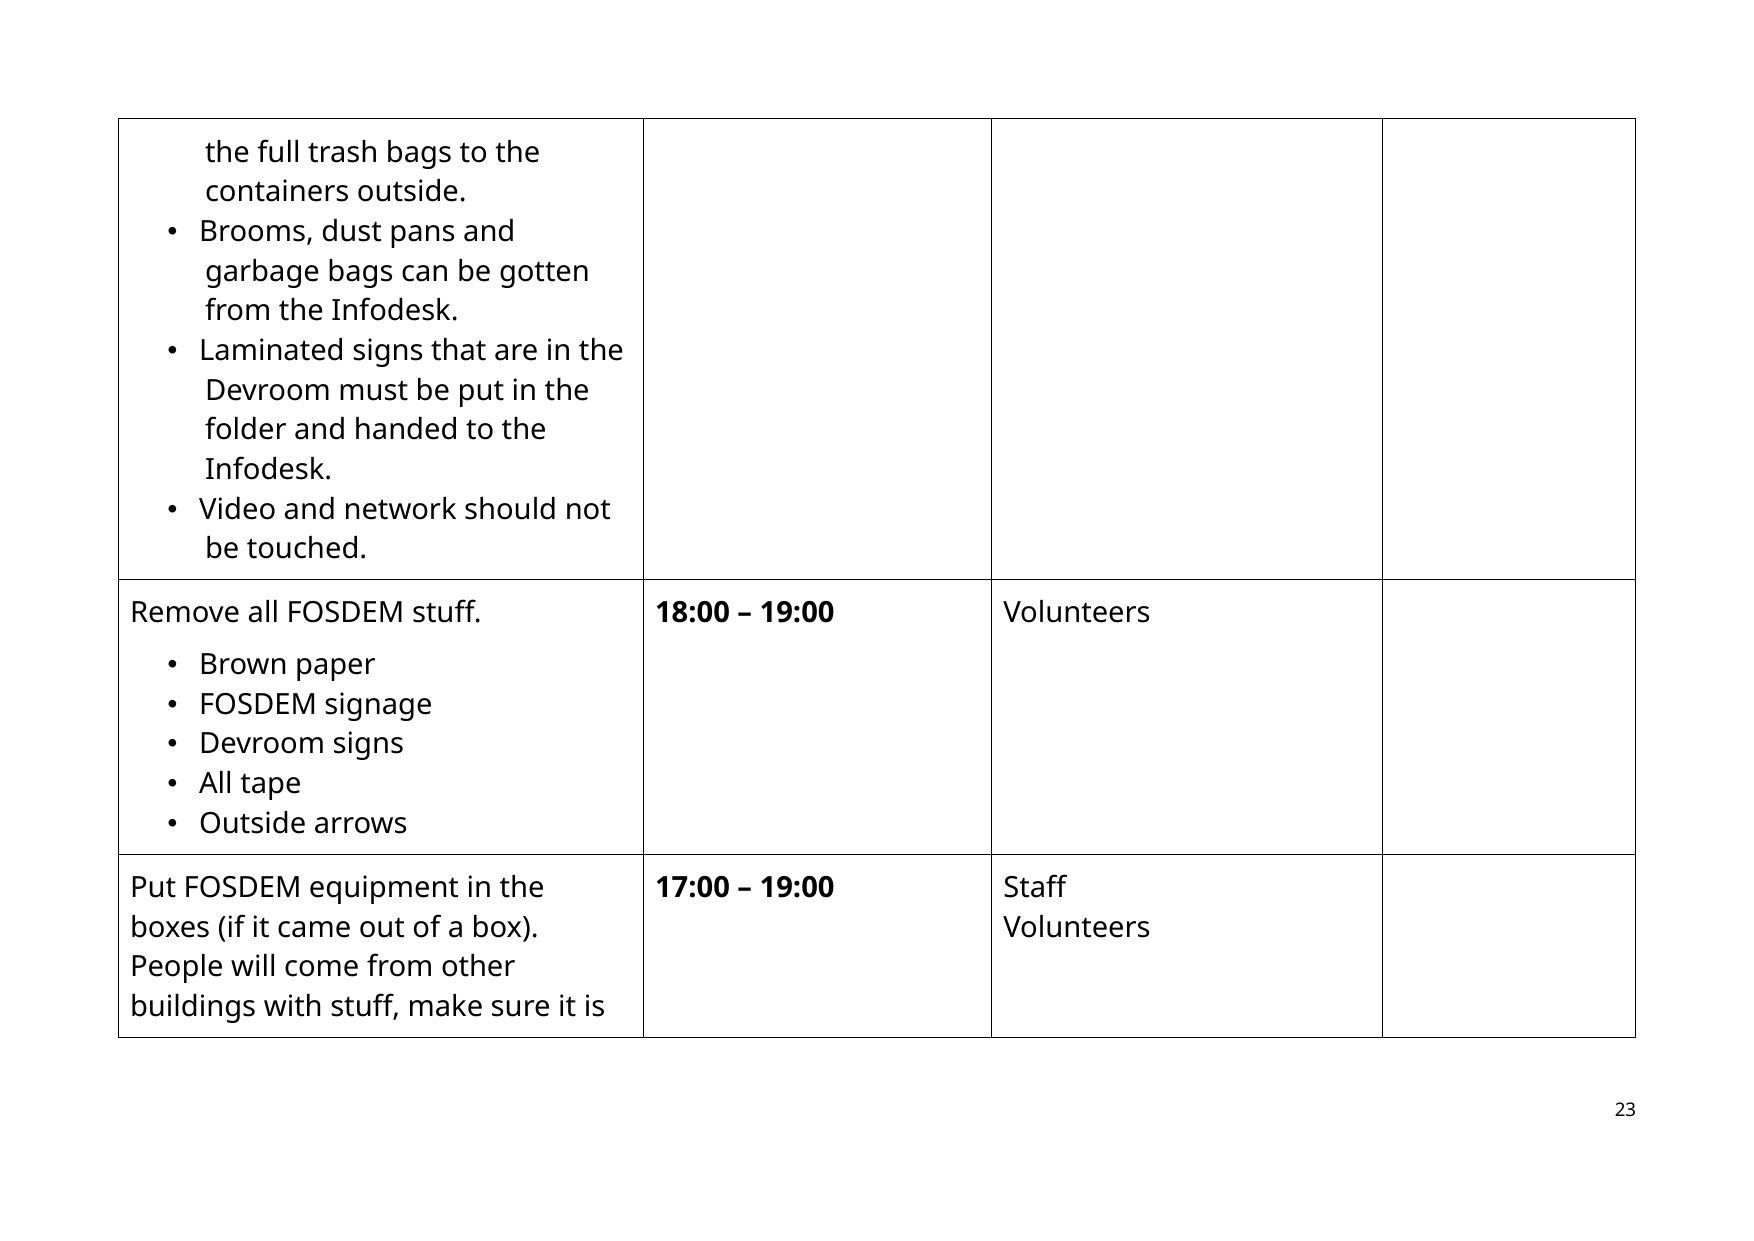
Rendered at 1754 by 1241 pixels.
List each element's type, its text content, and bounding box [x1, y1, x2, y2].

table_cell [1383, 580, 1635, 853]
table_cell 18:00 – 19:00 [644, 580, 991, 853]
table_cell Staff Volunteers [992, 855, 1382, 1037]
table_cell [1383, 855, 1635, 1037]
table_cell Remove all FOSDEM stuff. Brown paper FOSDEM signage Devroom signs All tape Outside arrows [119, 580, 643, 853]
table_cell the full trash bags to the containers outside. Brooms, dust pans and garbage bags can be gotten from the Infodesk. Laminated signs that are in the Devroom must be put in the folder and handed to the Infodesk. Video and network should not be touched. [119, 119, 643, 579]
table_cell [1383, 119, 1635, 579]
table_cell 17:00 – 19:00 [644, 855, 991, 1037]
table_cell [644, 119, 991, 579]
table_cell Put FOSDEM equipment in the boxes (if it came out of a box). People will come from other buildings with stuff, make sure it is [119, 855, 643, 1037]
table_cell Volunteers [992, 580, 1382, 853]
table_cell [992, 119, 1382, 579]
